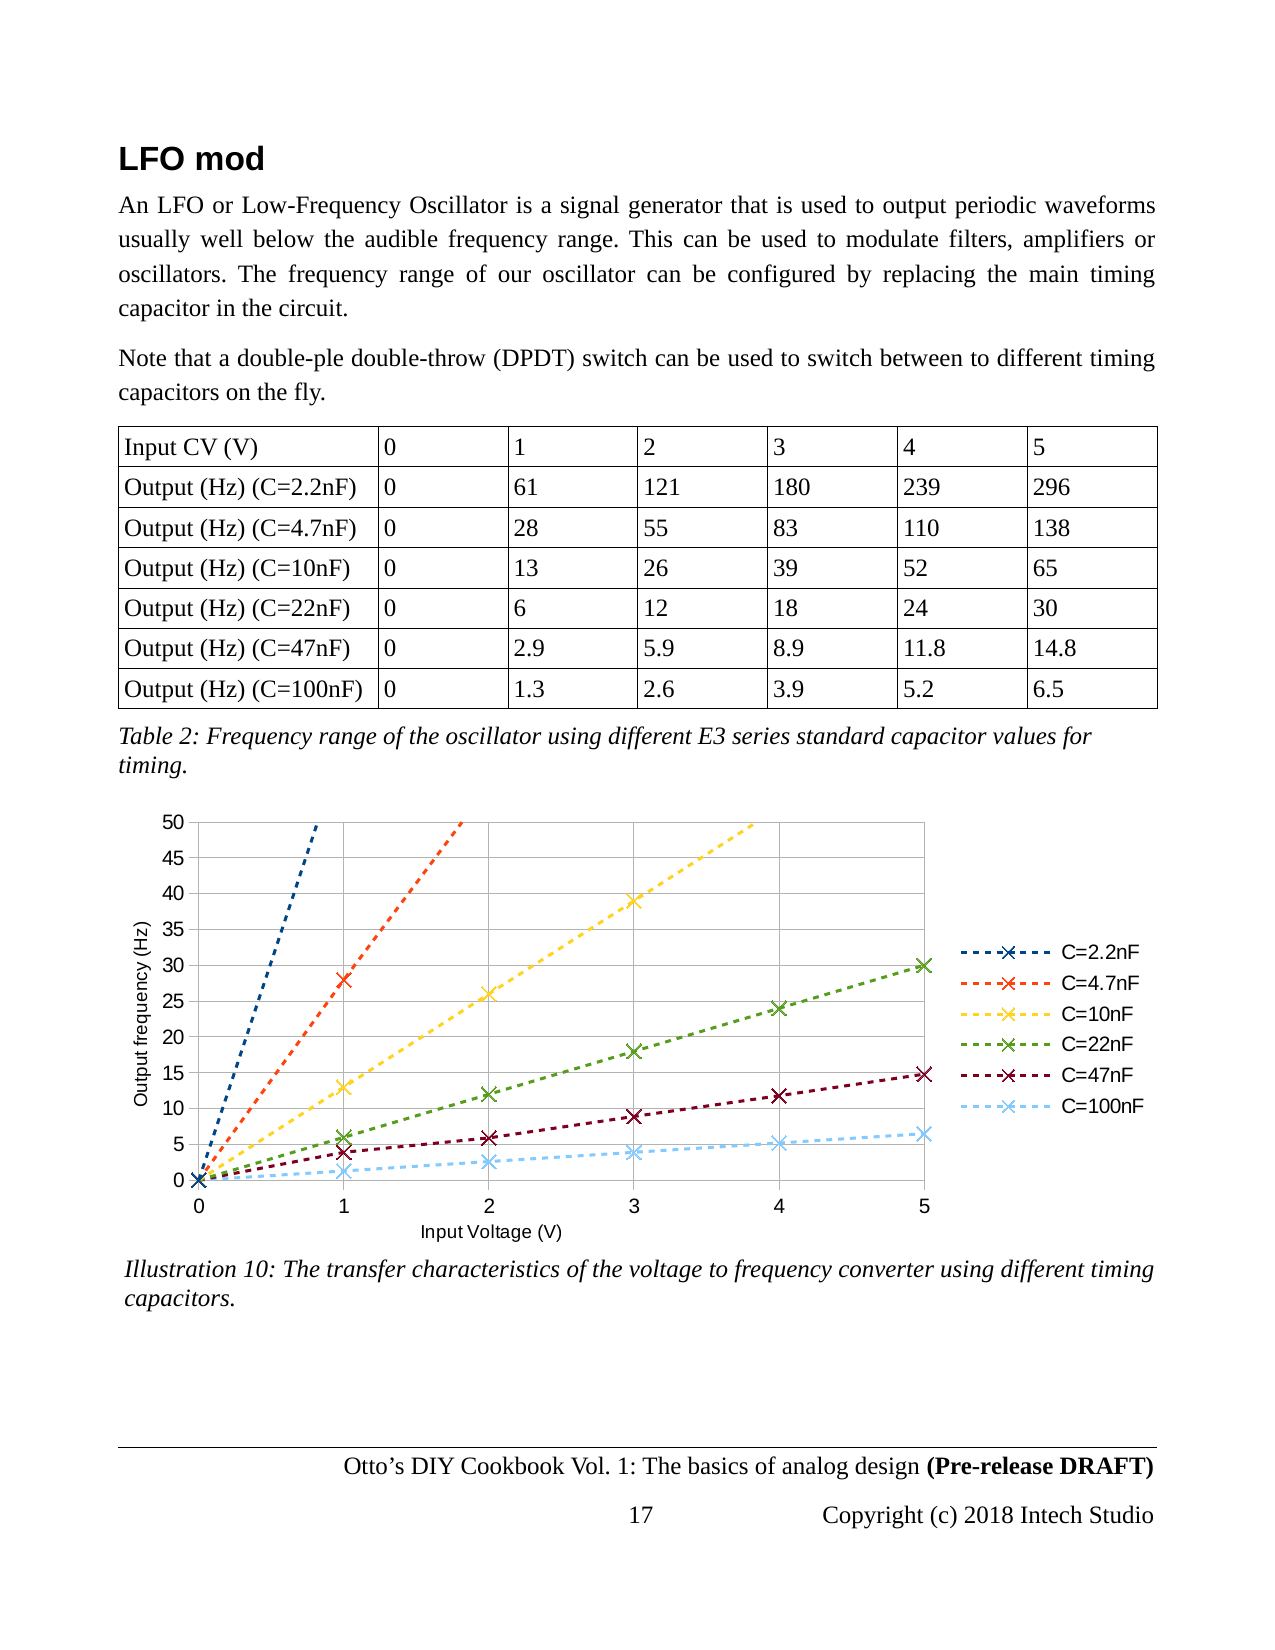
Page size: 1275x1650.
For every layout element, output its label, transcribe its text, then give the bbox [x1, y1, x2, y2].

table_header 0 [379, 427, 508, 466]
table_cell Output (Hz) (C=4.7nF) [119, 508, 378, 547]
table_cell 13 [509, 548, 637, 587]
table_cell 28 [509, 508, 637, 547]
table_cell 296 [1028, 467, 1157, 507]
table_cell 5.9 [638, 629, 767, 668]
table_cell 138 [1028, 508, 1157, 547]
table_cell 14.8 [1028, 629, 1157, 668]
text Note that a double-ple double-throw (DPDT) switch can be used to switch between to different timing capacitors on the fly. [118, 343, 1157, 406]
table_cell 8.9 [768, 629, 897, 668]
table_cell 0 [379, 467, 508, 507]
table_cell 3.9 [768, 669, 897, 708]
table_cell 1.3 [509, 669, 637, 708]
table_cell 11.8 [898, 629, 1027, 668]
table_cell 0 [379, 589, 508, 628]
table_cell 83 [768, 508, 897, 547]
table_cell 2.9 [509, 629, 637, 668]
table_cell 39 [768, 548, 897, 587]
table_cell 0 [379, 629, 508, 668]
table_cell 12 [638, 589, 767, 628]
table_cell 52 [898, 548, 1027, 587]
text Illustration 10: The transfer characteristics of the voltage to frequency converter using different timing capacitors. [124, 805, 1163, 1312]
table_cell 61 [509, 467, 637, 507]
table_cell 0 [379, 508, 508, 547]
table_header 5 [1028, 427, 1157, 466]
table_header 3 [768, 427, 897, 466]
table_cell 6 [509, 589, 637, 628]
table_cell Output (Hz) (C=2.2nF) [119, 467, 378, 507]
table_cell Output (Hz) (C=22nF) [119, 589, 378, 628]
table_header 1 [509, 427, 637, 466]
table_cell 6.5 [1028, 669, 1157, 708]
table_cell Output (Hz) (C=47nF) [119, 629, 378, 668]
table_cell 24 [898, 589, 1027, 628]
table_cell 65 [1028, 548, 1157, 587]
table_cell 239 [898, 467, 1027, 507]
table_header Input CV (V) [119, 427, 378, 466]
table_cell 30 [1028, 589, 1157, 628]
table_cell 121 [638, 467, 767, 507]
table_cell 110 [898, 508, 1027, 547]
table_cell 0 [379, 669, 508, 708]
text Table 2: Frequency range of the oscillator using different E3 series standard capacitor values for timing. [118, 721, 1157, 778]
subtitle LFO mod [118, 139, 1157, 178]
table_cell 5.2 [898, 669, 1027, 708]
table_header 4 [898, 427, 1027, 466]
text An LFO or Low-Frequency Oscillator is a signal generator that is used to output periodic waveforms usually well below the audible frequency range. This can be used to modulate filters, amplifiers or oscillators. The frequency range of our oscillator can be configured by replacing the main timing capacitor in the circuit. [118, 190, 1157, 322]
table_header 2 [638, 427, 767, 466]
table_cell 55 [638, 508, 767, 547]
table_cell 26 [638, 548, 767, 587]
table_cell Output (Hz) (C=100nF) [119, 669, 378, 708]
table_cell 2.6 [638, 669, 767, 708]
table_cell 0 [379, 548, 508, 587]
table_cell Output (Hz) (C=10nF) [119, 548, 378, 587]
table_cell 180 [768, 467, 897, 507]
table_cell 18 [768, 589, 897, 628]
